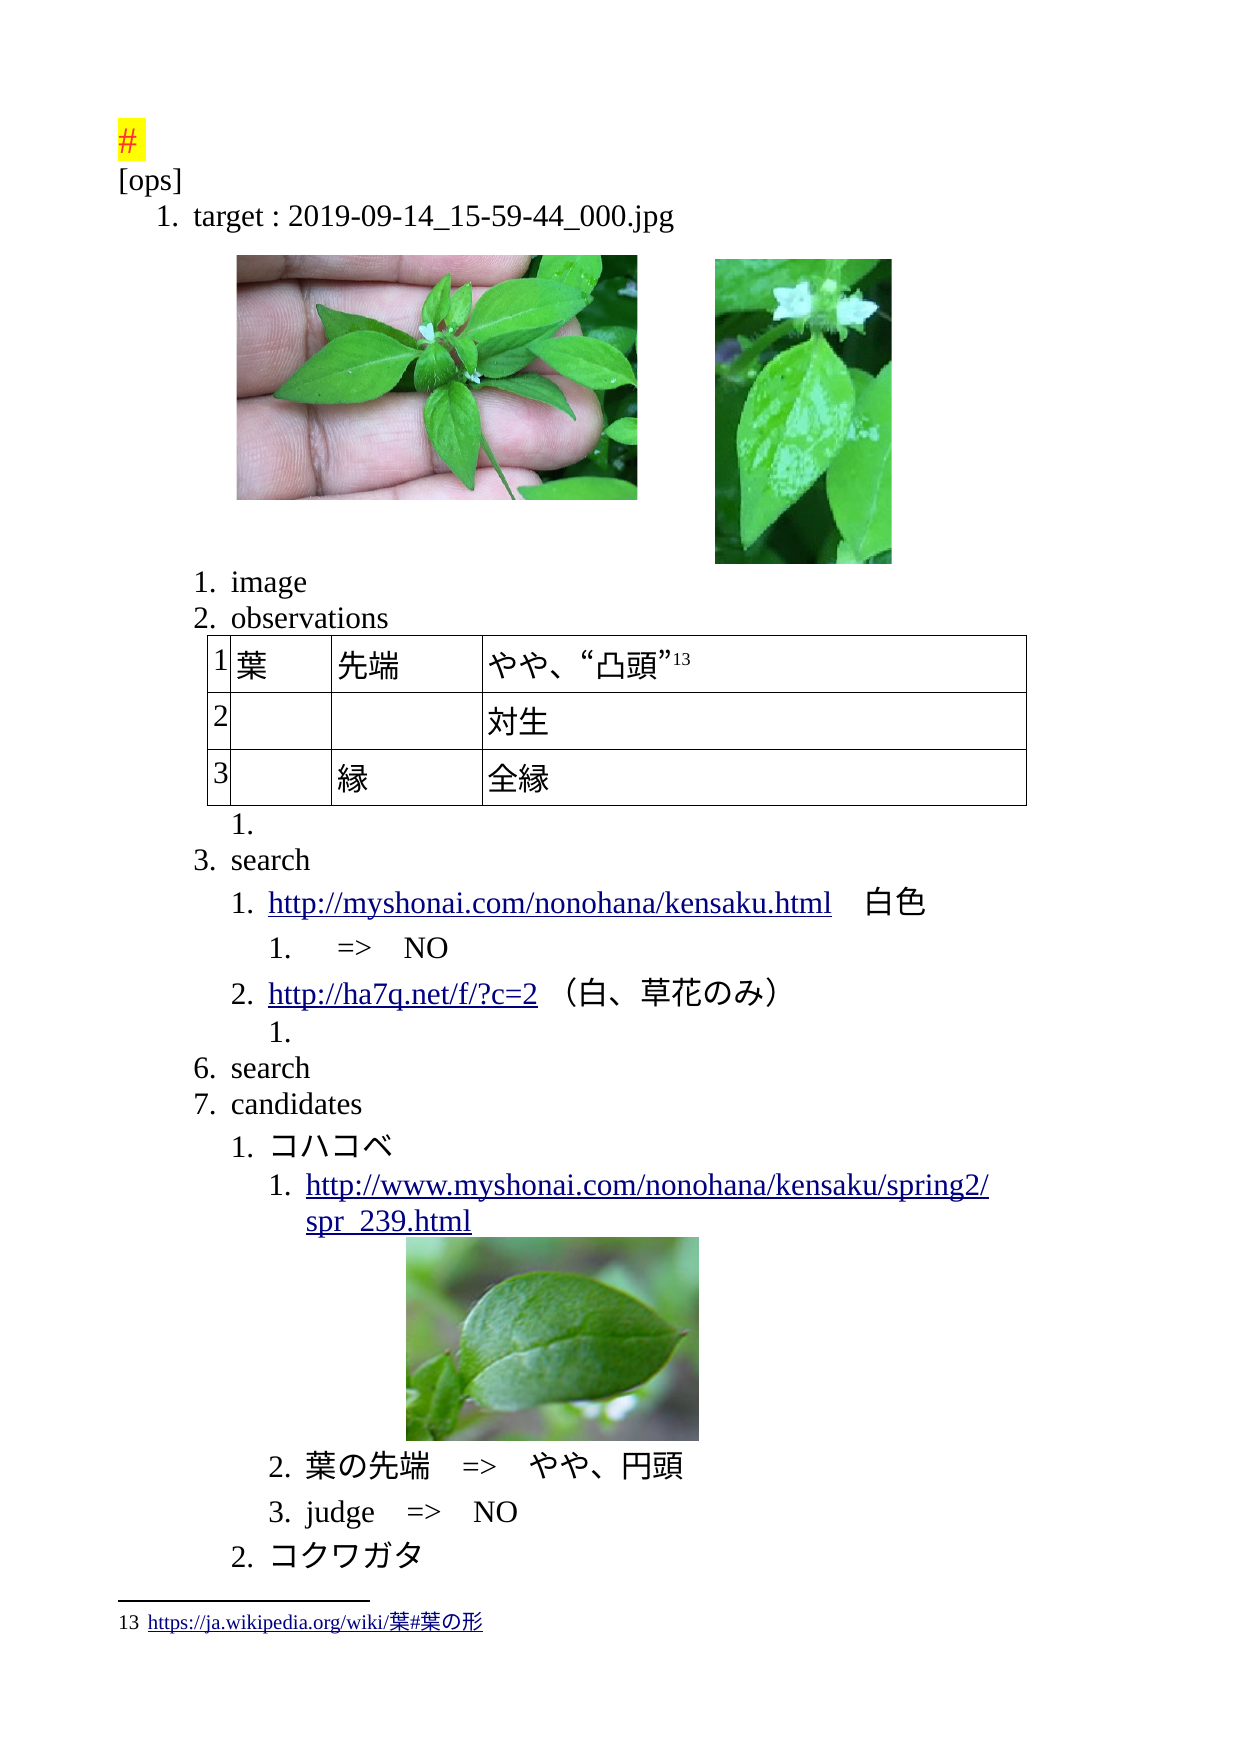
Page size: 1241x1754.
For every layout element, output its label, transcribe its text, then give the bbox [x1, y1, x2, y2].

table_cell 縁 [332, 750, 482, 805]
table_cell 対生 [483, 693, 1026, 749]
text [ops] [118, 161, 1122, 197]
list コクワガタ [231, 1531, 1122, 1577]
table_cell 全縁 [483, 750, 1026, 805]
picture [406, 1237, 699, 1441]
list コハコベ [231, 1121, 1122, 1166]
list http://myshonai.com/nonohana/kensaku.html 白色 [231, 877, 1122, 923]
table_cell [231, 750, 331, 805]
list search [193, 841, 1122, 877]
text # [118, 118, 1122, 161]
picture [715, 259, 892, 564]
table_cell 3 [208, 750, 230, 805]
list search [193, 1049, 1122, 1085]
table_header 1 [208, 636, 230, 692]
table_cell 2 [208, 693, 230, 749]
list => NO [268, 923, 1122, 968]
list http://www.myshonai.com/nonohana/kensaku/spring2/spr_239.html [268, 1166, 1122, 1238]
list judge => NO [268, 1486, 1122, 1531]
table_header やや、“凸頭” [483, 636, 1026, 692]
list target : 2019-09-14_15-59-44_000.jpg [156, 197, 1122, 233]
table_cell [231, 693, 331, 749]
list http://ha7q.net/f/?c=2 （白、草花のみ） [231, 968, 1122, 1013]
list candidates [193, 1085, 1122, 1121]
list observations [193, 599, 1122, 635]
table_cell [332, 693, 482, 749]
table_header 先端 [332, 636, 482, 692]
table_header 葉 [231, 636, 331, 692]
list 葉の先端 => やや、円頭 [268, 1238, 1122, 1486]
list image [193, 233, 1122, 599]
